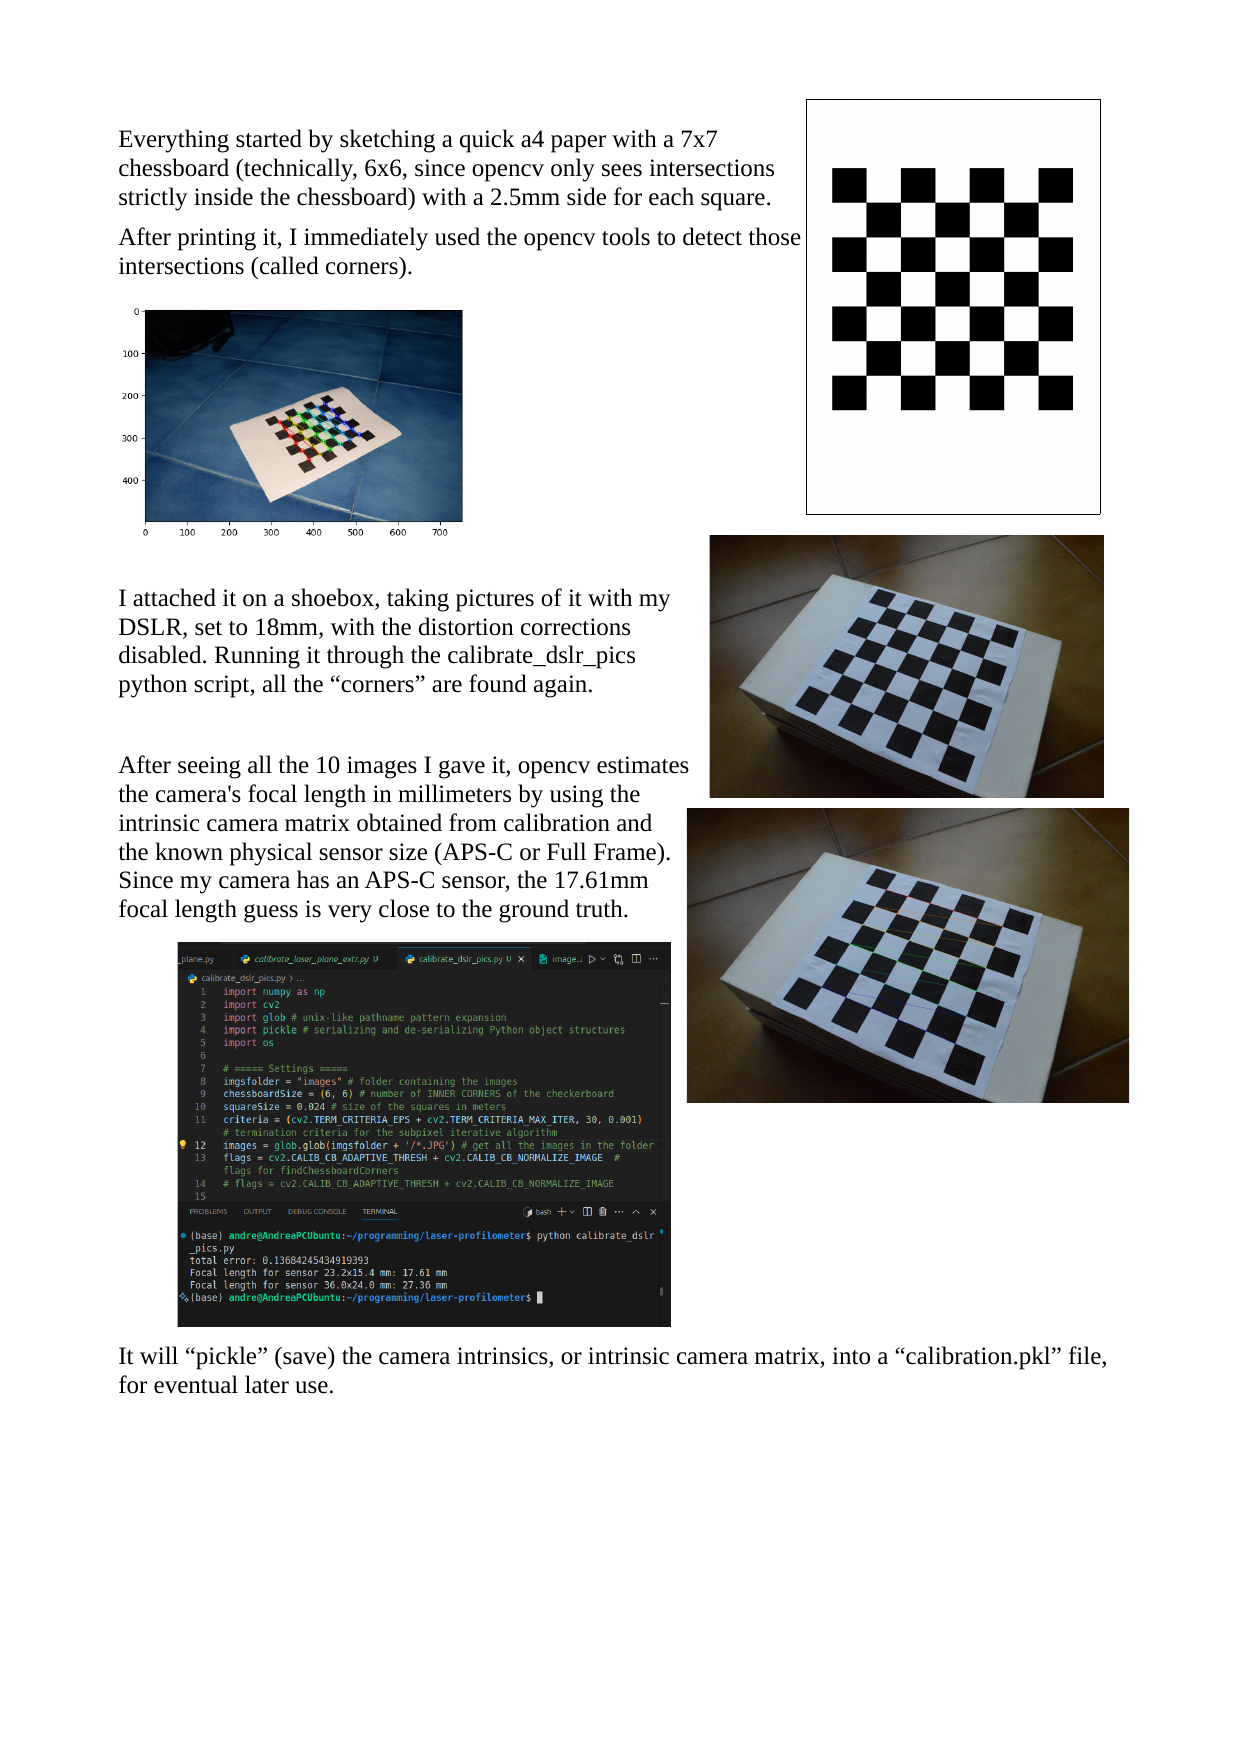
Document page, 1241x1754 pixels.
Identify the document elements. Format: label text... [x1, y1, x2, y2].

text I attached it on a shoebox, taking pictures of it with my DSLR, set to 18mm, with the distortion corrections disabled. Running it through the calibrate_dslr_pics python script, all the “corners” are found again. [118, 583, 709, 698]
picture [808, 101, 1097, 512]
picture [177, 942, 671, 1327]
picture [686, 808, 1130, 1103]
text [807, 100, 1100, 514]
text After printing it, I immediately used the opencv tools to detect those intersections (called corners). [118, 222, 806, 280]
picture [709, 535, 1104, 798]
text After seeing all the 10 images I gave it, opencv estimates the camera's focal length in millimeters by using the intrinsic camera matrix obtained from calibration and the known physical sensor size (APS-C or Full Frame). Since my camera has an APS-C sensor, the 17.61mm focal length guess is very close to the ground truth. [118, 750, 1122, 923]
picture [115, 301, 468, 543]
text It will “pickle” (save) the camera intrinsics, or intrinsic camera matrix, into a “calibration.pkl” file, for eventual later use. [118, 1341, 1122, 1398]
text Everything started by sketching a quick a4 paper with a 7x7 chessboard (technically, 6x6, since opencv only sees intersections strictly inside the chessboard) with a 2.5mm side for each square. [118, 124, 806, 210]
